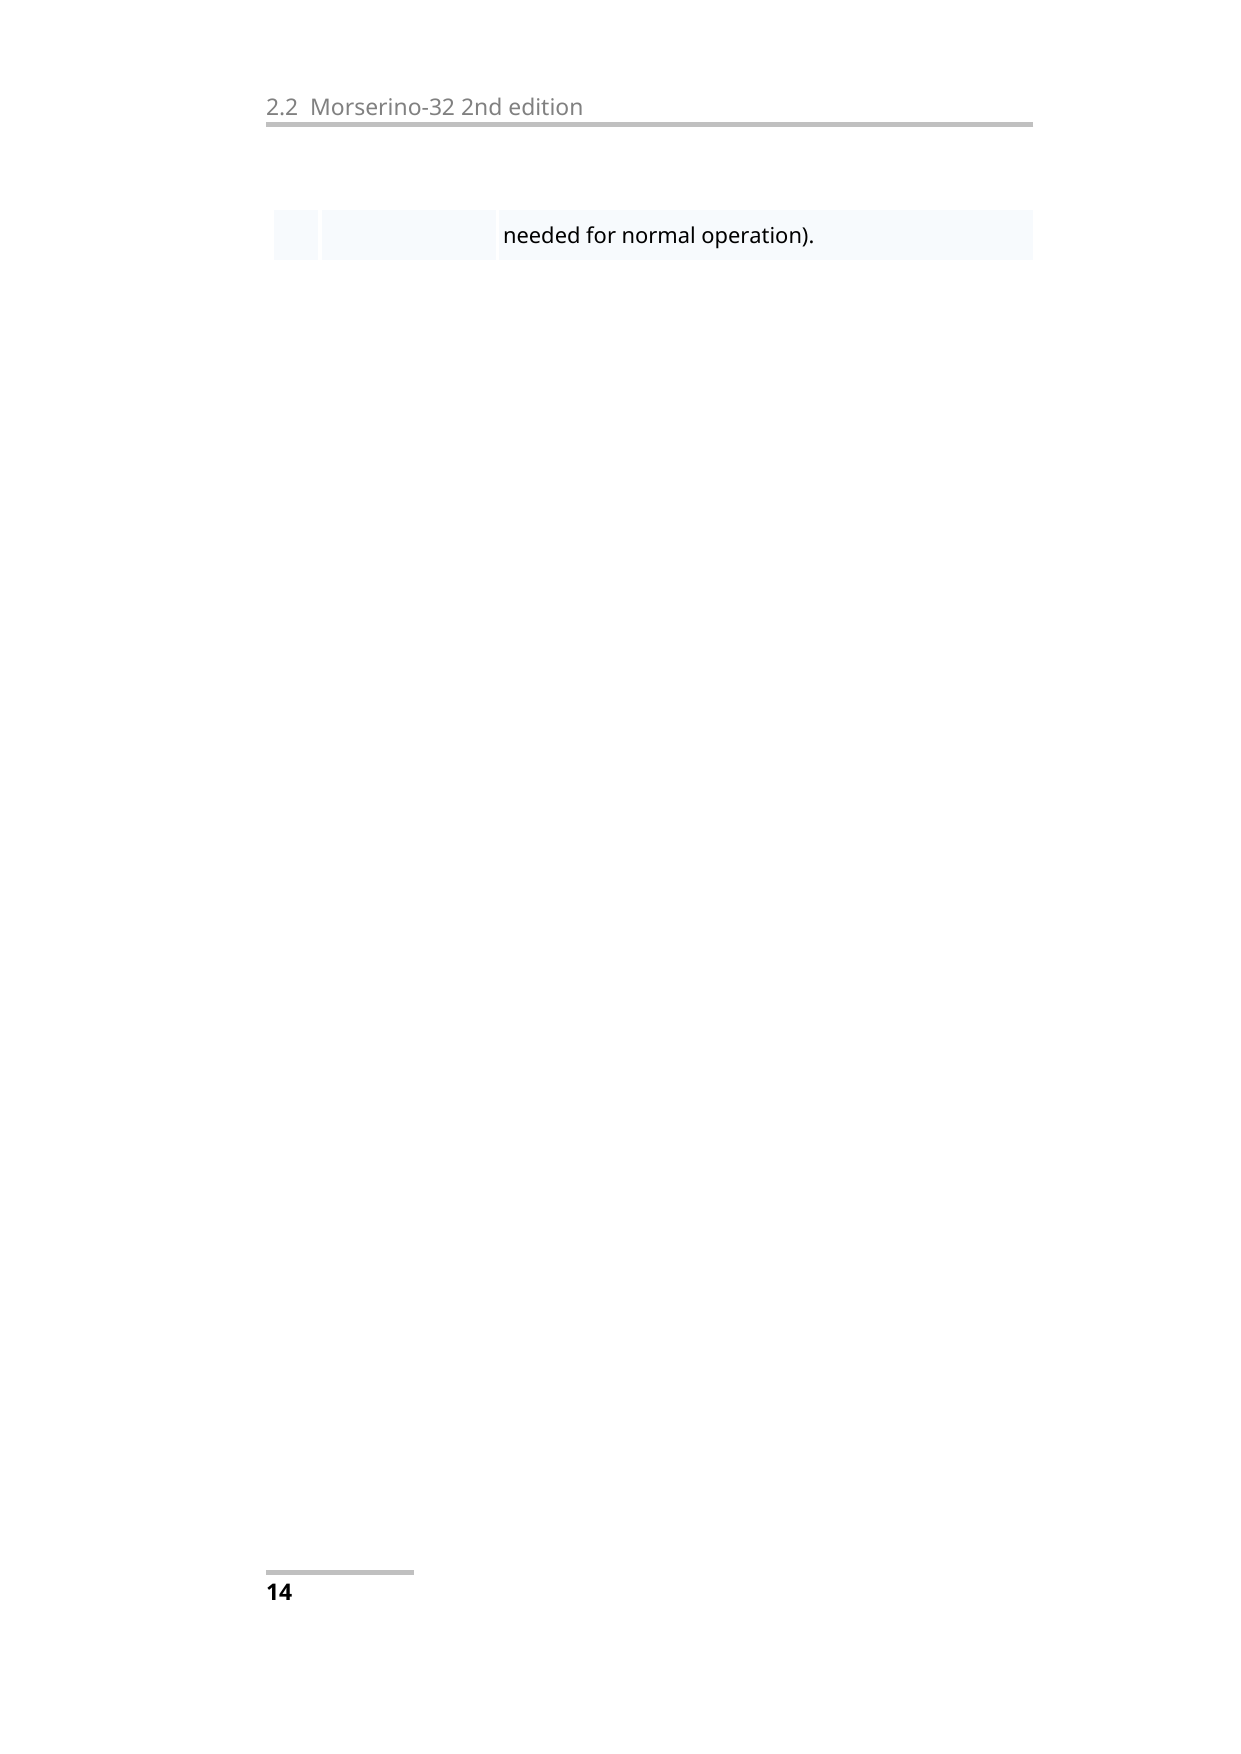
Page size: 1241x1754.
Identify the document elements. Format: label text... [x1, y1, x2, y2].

table_cell needed for normal operation). [499, 210, 1033, 259]
table_cell [274, 210, 318, 259]
table_cell [322, 210, 496, 259]
